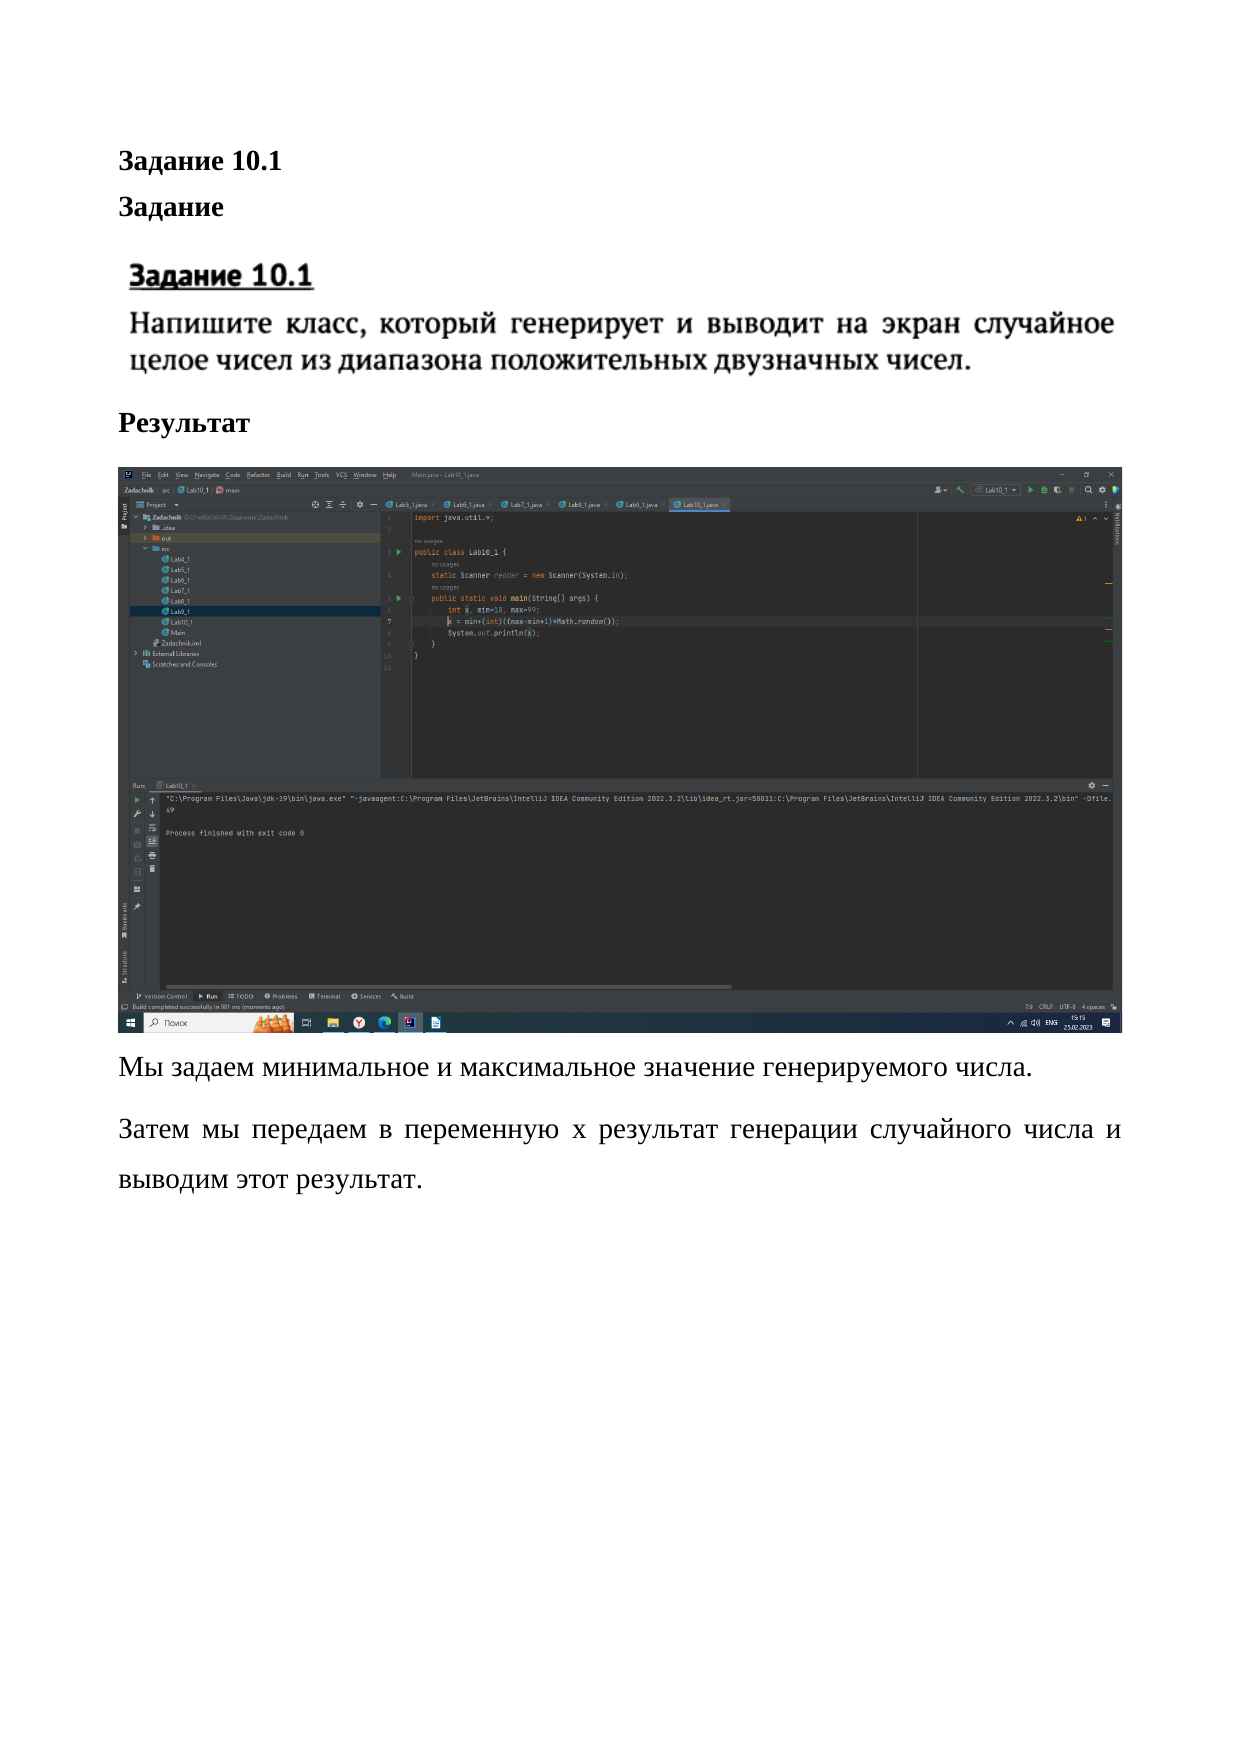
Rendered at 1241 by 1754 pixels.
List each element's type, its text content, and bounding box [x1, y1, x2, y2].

text Мы задаем минимальное и максимальное значение генерируемого числа. [118, 1033, 1122, 1082]
subtitle Задание [118, 189, 1122, 223]
subtitle Результат [118, 389, 1122, 439]
picture [118, 467, 1123, 1033]
subtitle Задание 10.1 [118, 143, 1122, 177]
picture [118, 251, 1123, 389]
text Затем мы передаем в переменную x результат генерации случайного числа и выводим этот результат. [118, 1111, 1122, 1195]
